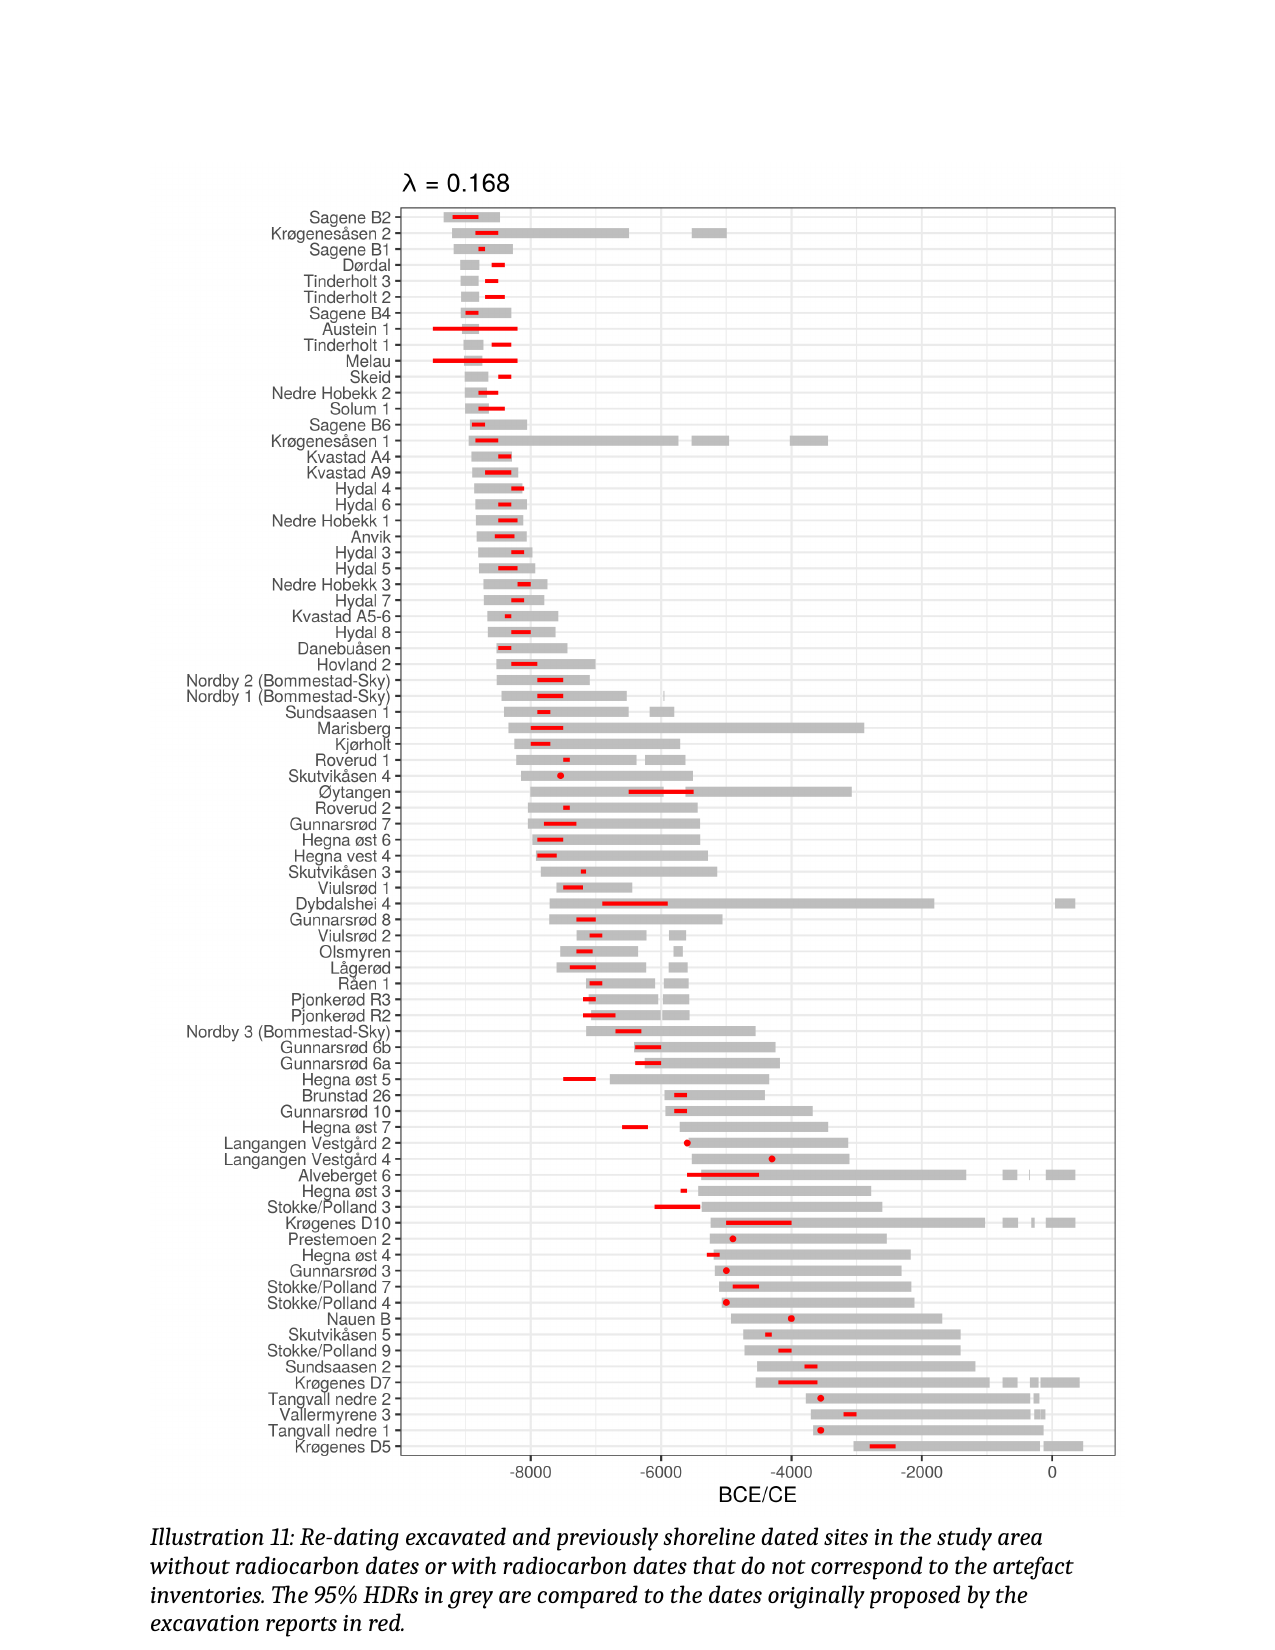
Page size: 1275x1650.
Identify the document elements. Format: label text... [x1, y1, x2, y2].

text Illustration 11: Re-dating excavated and previously shoreline dated sites in the study area without radiocarbon dates or with radiocarbon dates that do not correspond to the artefact inventories. The 95% HDRs in grey are compared to the dates originally proposed by the excavation reports in red. [150, 1517, 1125, 1638]
picture [150, 162, 1125, 1517]
